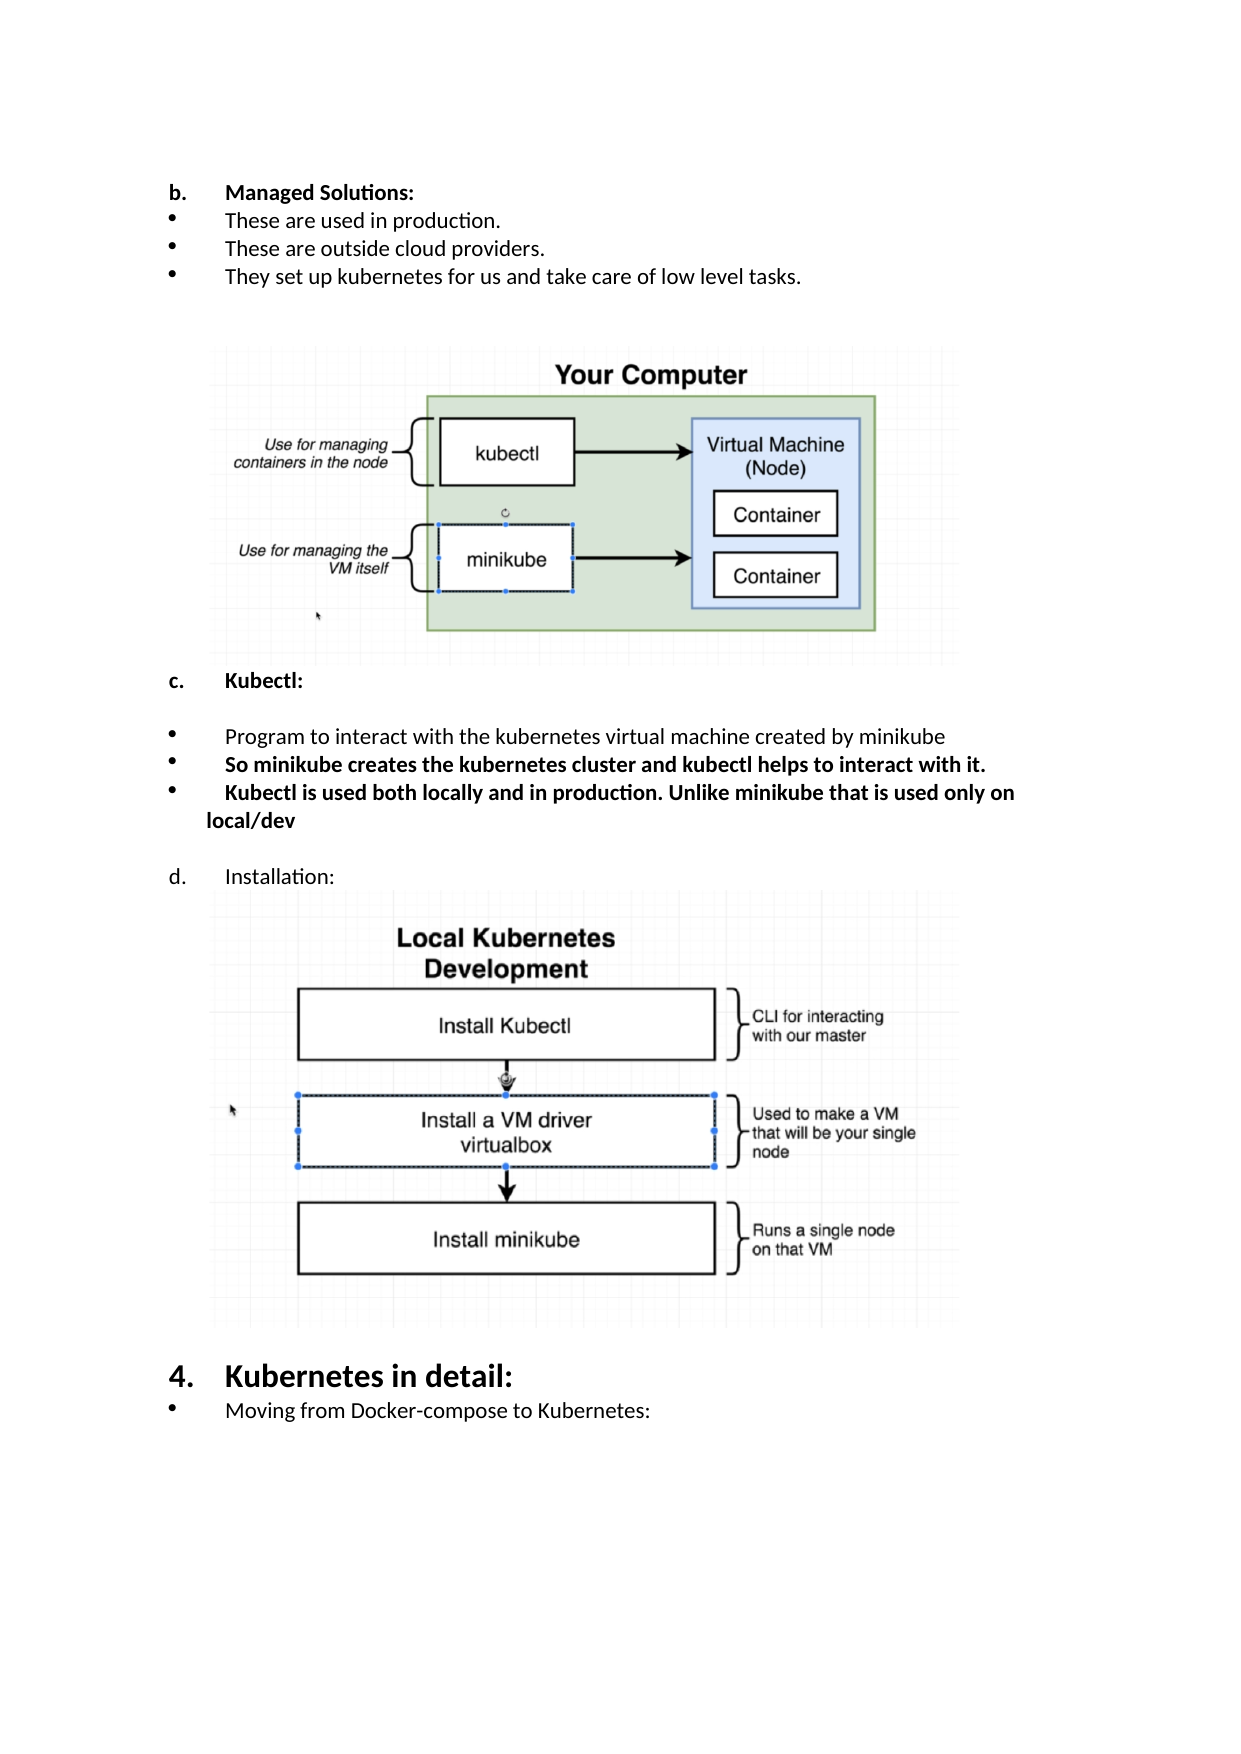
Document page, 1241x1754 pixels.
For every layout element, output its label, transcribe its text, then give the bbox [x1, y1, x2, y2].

list They set up kubernetes for us and take care of low level tasks. [169, 262, 1090, 290]
list These are used in production. [169, 206, 1090, 234]
list Installation: [169, 862, 1090, 890]
list These are outside cloud providers. [169, 234, 1090, 262]
list Kubernetes in detail: [169, 1355, 1090, 1396]
list Kubectl: [169, 666, 1090, 694]
list So minikube creates the kubernetes cluster and kubectl helps to interact with it. [169, 750, 1090, 778]
list Moving from Docker-compose to Kubernetes: [169, 1396, 1090, 1424]
list Program to interact with the kubernetes virtual machine created by minikube [169, 722, 1090, 750]
picture [209, 890, 960, 1328]
picture [209, 346, 960, 666]
list Kubectl is used both locally and in production. Unlike minikube that is used only on local/dev [169, 778, 1090, 834]
list Managed Solutions: [169, 178, 1090, 206]
